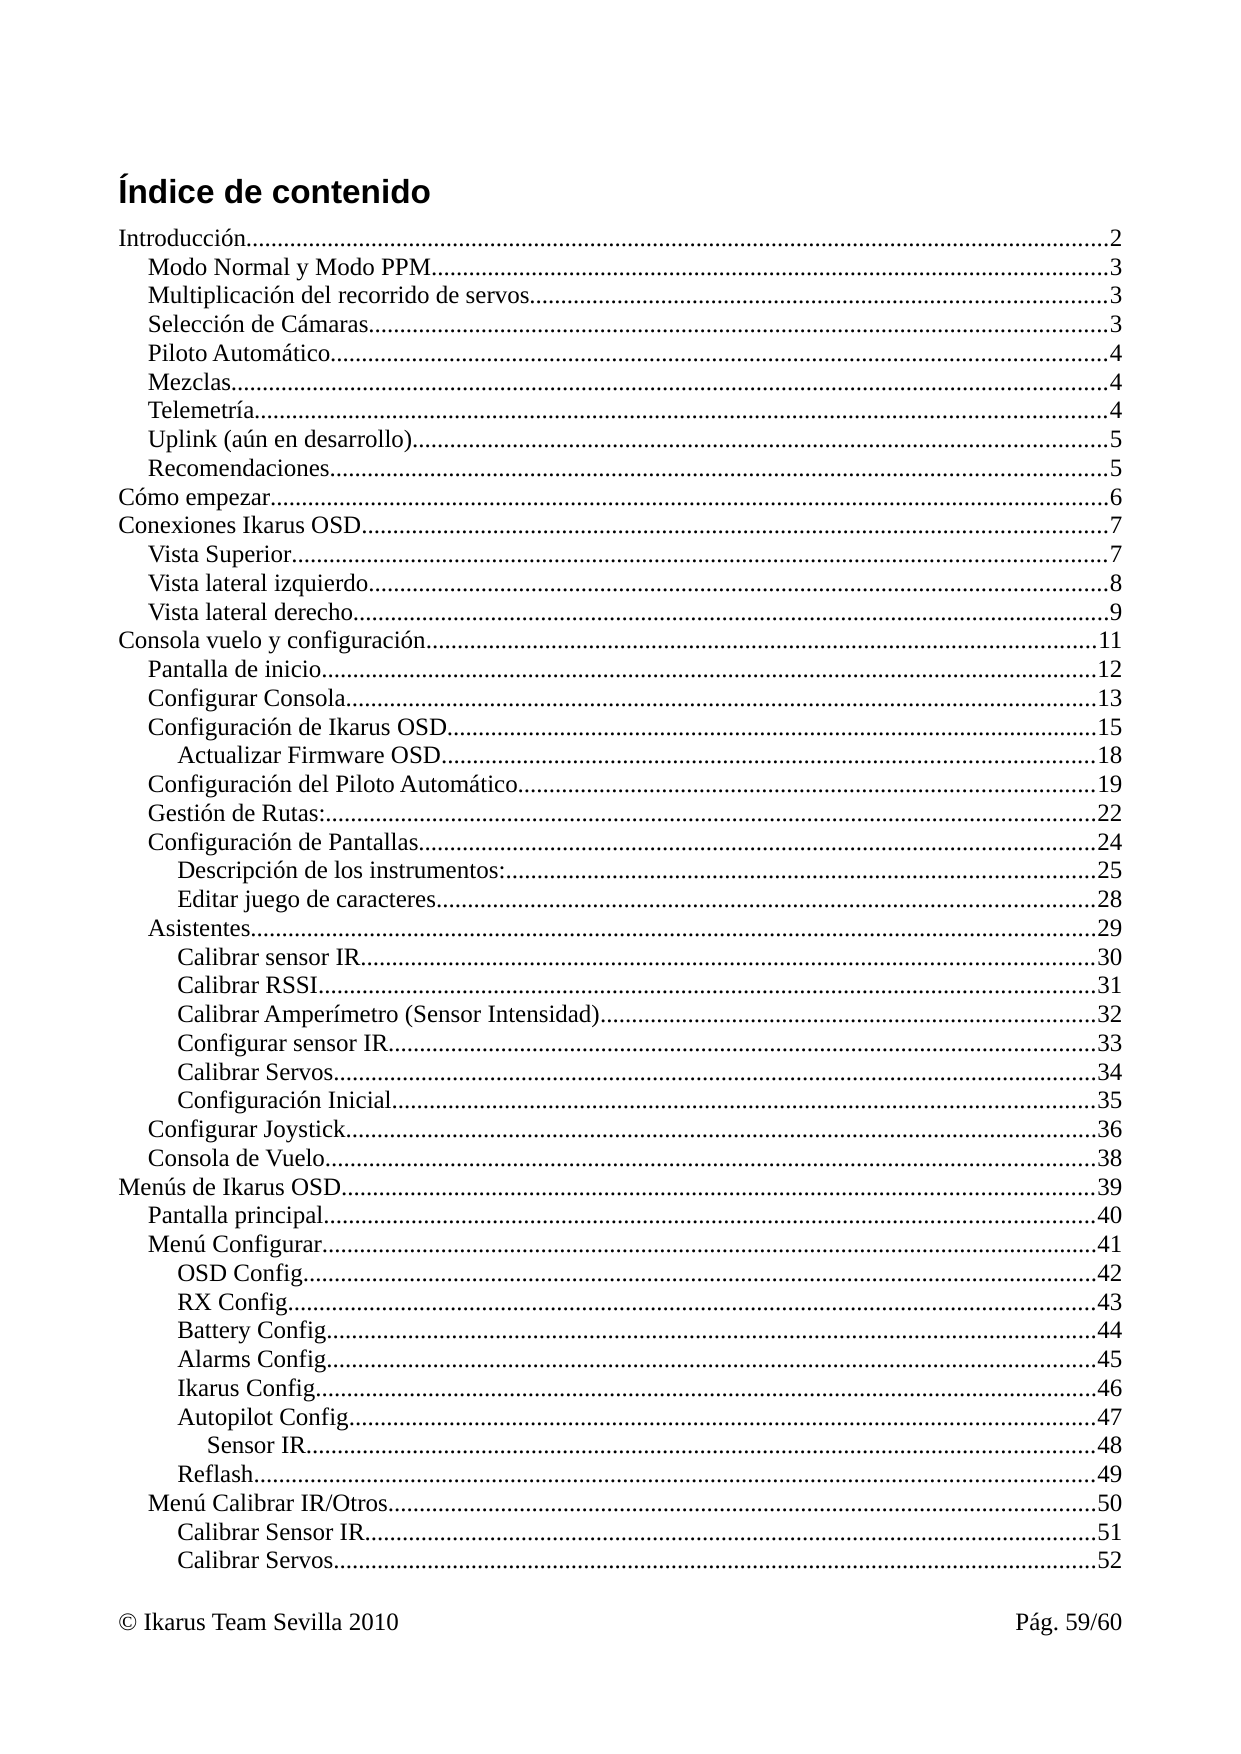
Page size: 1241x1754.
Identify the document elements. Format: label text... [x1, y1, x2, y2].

text Calibrar RSSI 31 [177, 970, 1122, 999]
text Vista lateral derecho 9 [148, 597, 1122, 625]
text Selección de Cámaras 3 [148, 309, 1122, 338]
text Cómo empezar 6 [118, 482, 1122, 510]
text Actualizar Firmware OSD 18 [177, 740, 1122, 769]
text Menú Configurar 41 [148, 1229, 1122, 1258]
text Vista lateral izquierdo 8 [148, 568, 1122, 597]
text Autopilot Config 47 [177, 1402, 1122, 1430]
text Telemetría 4 [148, 395, 1122, 424]
text OSD Config 42 [177, 1258, 1122, 1287]
text Configuración Inicial 35 [177, 1085, 1122, 1114]
text Editar juego de caracteres 28 [177, 884, 1122, 913]
text Menú Calibrar IR/Otros 50 [148, 1488, 1122, 1517]
text Configuración de Ikarus OSD 15 [148, 712, 1122, 740]
text Consola de Vuelo 38 [148, 1143, 1122, 1172]
text Conexiones Ikarus OSD 7 [118, 510, 1122, 539]
text Ikarus Config 46 [177, 1373, 1122, 1402]
text Consola vuelo y configuración 11 [118, 625, 1122, 654]
text Modo Normal y Modo PPM 3 [148, 252, 1122, 280]
text Configurar Consola 13 [148, 683, 1122, 712]
text RX Config 43 [177, 1287, 1122, 1315]
text Sensor IR 48 [207, 1430, 1122, 1459]
text Introducción 2 [118, 223, 1122, 252]
text Piloto Automático 4 [148, 338, 1122, 367]
text Calibrar Servos 34 [177, 1057, 1122, 1085]
text Alarms Config 45 [177, 1344, 1122, 1373]
text Descripción de los instrumentos: 25 [177, 855, 1122, 884]
text Asistentes 29 [148, 913, 1122, 942]
text Configurar sensor IR 33 [177, 1028, 1122, 1057]
text Calibrar Servos 52 [177, 1545, 1122, 1574]
text Pantalla principal 40 [148, 1200, 1122, 1229]
text Uplink (aún en desarrollo) 5 [148, 424, 1122, 453]
text Reflash 49 [177, 1459, 1122, 1488]
text Calibrar Sensor IR 51 [177, 1517, 1122, 1545]
text Battery Config 44 [177, 1315, 1122, 1344]
text Recomendaciones 5 [148, 453, 1122, 482]
subtitle Índice de contenido [118, 172, 1122, 210]
text Vista Superior 7 [148, 539, 1122, 568]
text Gestión de Rutas: 22 [148, 798, 1122, 827]
text Configurar Joystick 36 [148, 1114, 1122, 1143]
text Multiplicación del recorrido de servos 3 [148, 280, 1122, 309]
text Configuración del Piloto Automático 19 [148, 769, 1122, 798]
text Configuración de Pantallas 24 [148, 827, 1122, 855]
text Menús de Ikarus OSD 39 [118, 1172, 1122, 1200]
text Calibrar Amperímetro (Sensor Intensidad) 32 [177, 999, 1122, 1028]
text Mezclas 4 [148, 367, 1122, 395]
text Pantalla de inicio 12 [148, 654, 1122, 683]
text Calibrar sensor IR 30 [177, 942, 1122, 970]
